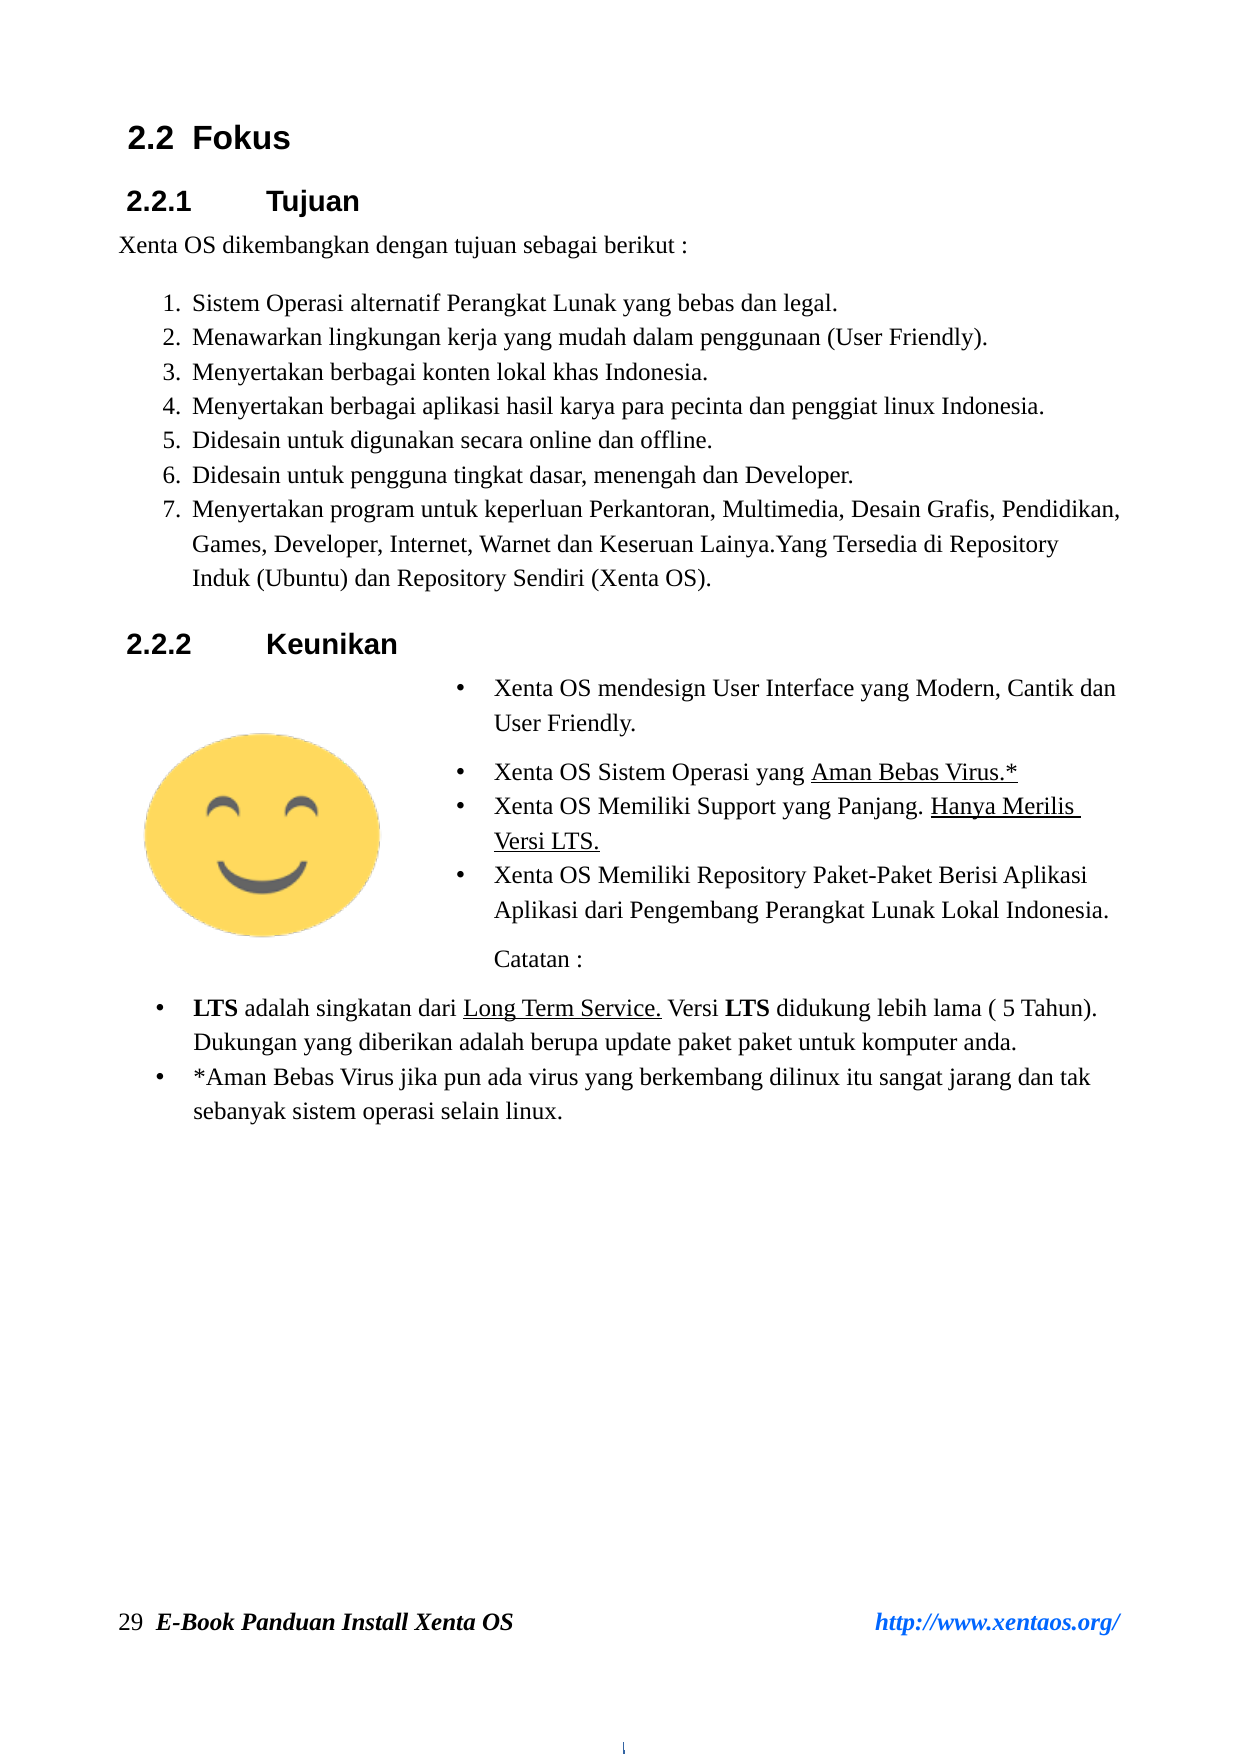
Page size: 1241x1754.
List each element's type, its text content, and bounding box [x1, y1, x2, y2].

list Xenta OS mendesign User Interface yang Modern, Cantik dan User Friendly. [156, 673, 1122, 737]
text Xenta OS dikembangkan dengan tujuan sebagai berikut : [118, 230, 1122, 259]
list Xenta OS Memiliki Repository Paket-Paket Berisi Aplikasi Aplikasi dari Pengembang Perangkat Lunak Lokal Indonesia. [419, 860, 1122, 923]
subtitle Fokus [118, 118, 1122, 157]
list LTS adalah singkatan dari Long Term Service. Versi LTS didukung lebih lama ( 5 Tahun). Dukungan yang diberikan adalah berupa update paket paket untuk komputer anda. [156, 993, 1122, 1056]
list Xenta OS Sistem Operasi yang Aman Bebas Virus.* [419, 757, 1122, 786]
list Catatan : [419, 944, 1122, 973]
list Menyertakan berbagai konten lokal khas Indonesia. [162, 357, 1122, 385]
subtitle Keunikan [118, 627, 1122, 661]
list Xenta OS Memiliki Support yang Panjang. Hanya Merilis Versi LTS. [419, 791, 1122, 854]
list Menawarkan lingkungan kerja yang mudah dalam penggunaan (User Friendly). [162, 322, 1122, 351]
list Menyertakan berbagai aplikasi hasil karya para pecinta dan penggiat linux Indonesia. [162, 391, 1122, 420]
subtitle Tujuan [118, 184, 1122, 218]
list *Aman Bebas Virus jika pun ada virus yang berkembang dilinux itu sangat jarang dan tak sebanyak sistem operasi selain linux. [156, 1062, 1122, 1125]
list Didesain untuk pengguna tingkat dasar, menengah dan Developer. [162, 460, 1122, 489]
list Sistem Operasi alternatif Perangkat Lunak yang bebas dan legal. [162, 288, 1122, 316]
picture [106, 679, 419, 992]
list Menyertakan program untuk keperluan Perkantoran, Multimedia, Desain Grafis, Pendidikan, Games, Developer, Internet, Warnet dan Keseruan Lainya.Yang Tersedia di Repository Induk (Ubuntu) dan Repository Sendiri (Xenta OS). [162, 494, 1122, 592]
list Didesain untuk digunakan secara online dan offline. [162, 426, 1122, 454]
